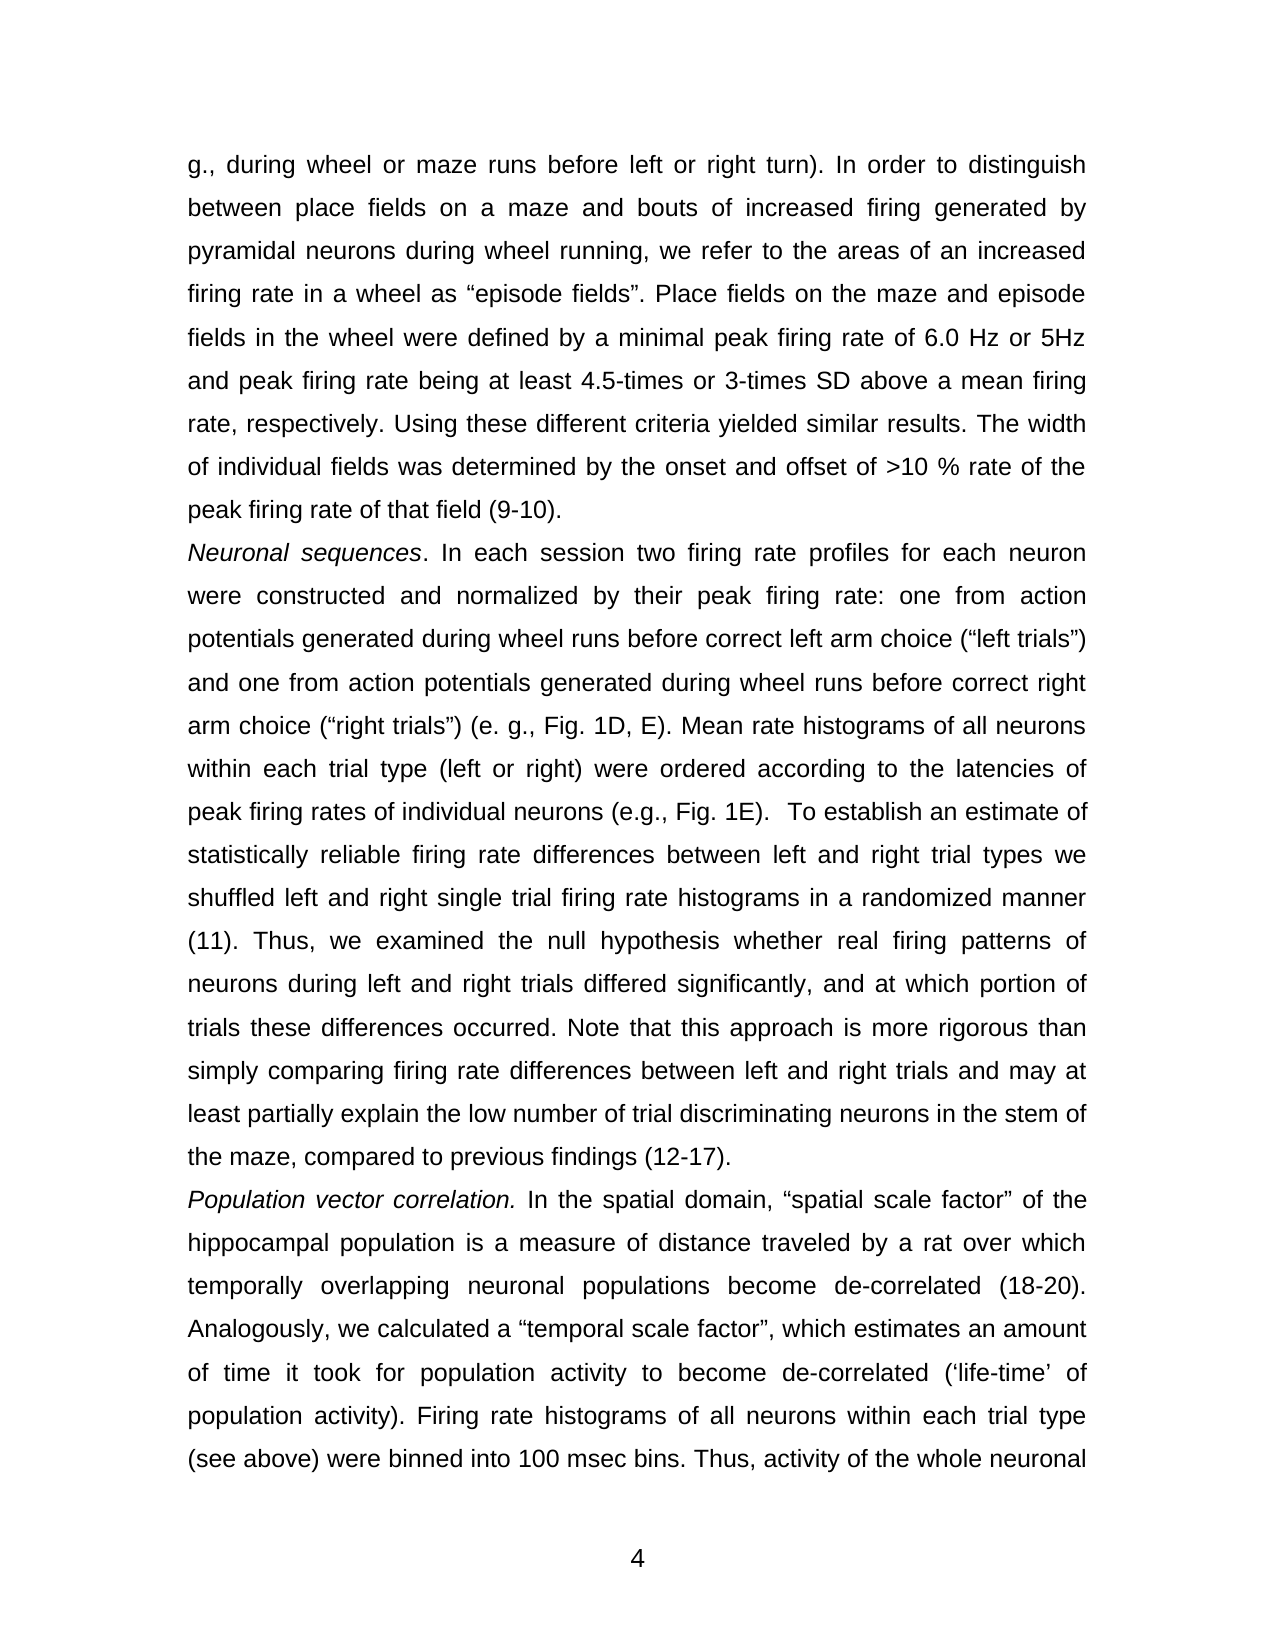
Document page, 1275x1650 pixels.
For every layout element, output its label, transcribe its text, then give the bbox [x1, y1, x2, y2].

text Population vector correlation. In the spatial domain, “spatial scale factor” of the hippocampal population is a measure of distance traveled by a rat over which temporally overlapping neuronal populations become de-correlated (18-20). Analogously, we calculated a “temporal scale factor”, which estimates an amount of time it took for population activity to become de-correlated (‘life-time’ of population activity). Firing rate histograms of all neurons within each trial type (see above) were binned into 100 msec bins. Thus, activity of the whole neuronal [187, 1185, 1088, 1472]
text g., during wheel or maze runs before left or right turn). In order to distinguish between place fields on a maze and bouts of increased firing generated by pyramidal neurons during wheel running, we refer to the areas of an increased firing rate in a wheel as “episode fields”. Place fields on the maze and episode fields in the wheel were defined by a minimal peak firing rate of 6.0 Hz or 5Hz and peak firing rate being at least 4.5-times or 3-times SD above a mean firing rate, respectively. Using these different criteria yielded similar results. The width of individual fields was determined by the onset and offset of >10 % rate of the peak firing rate of that field (9-10). [187, 150, 1088, 524]
text Neuronal sequences. In each session two firing rate profiles for each neuron were constructed and normalized by their peak firing rate: one from action potentials generated during wheel runs before correct left arm choice (“left trials”) and one from action potentials generated during wheel runs before correct right arm choice (“right trials”) (e. g., Fig. 1D, E). Mean rate histograms of all neurons within each trial type (left or right) were ordered according to the latencies of peak firing rates of individual neurons (e.g., Fig. 1E). To establish an estimate of statistically reliable firing rate differences between left and right trial types we shuffled left and right single trial firing rate histograms in a randomized manner (11). Thus, we examined the null hypothesis whether real firing patterns of neurons during left and right trials differed significantly, and at which portion of trials these differences occurred. Note that this approach is more rigorous than simply comparing firing rate differences between left and right trials and may at least partially explain the low number of trial discriminating neurons in the stem of the maze, compared to previous findings (12-17). [187, 538, 1088, 1171]
